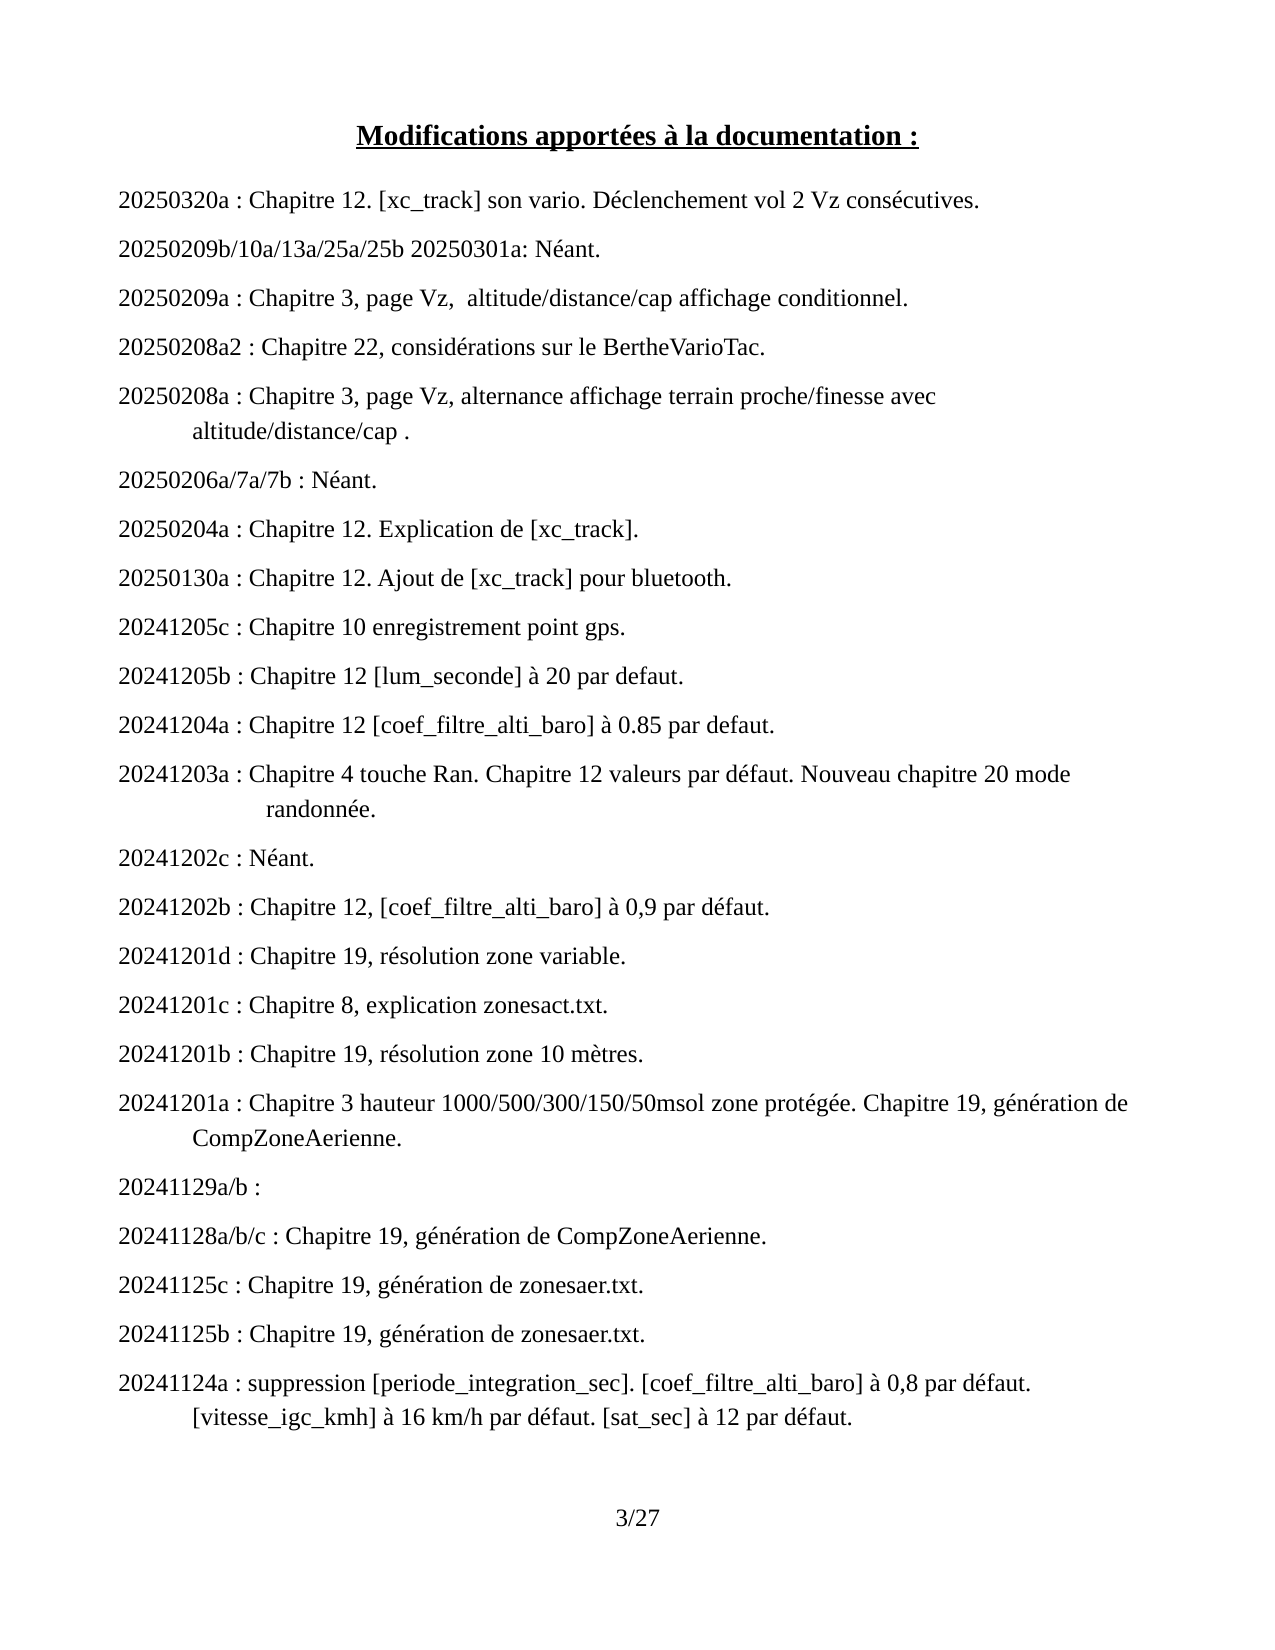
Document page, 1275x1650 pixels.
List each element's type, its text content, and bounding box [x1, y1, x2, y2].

text Modifications apportées à la documentation : [118, 118, 1157, 152]
text 20241205b : Chapitre 12 [lum_seconde] à 20 par defaut. [118, 661, 1157, 690]
text 20241201b : Chapitre 19, résolution zone 10 mètres. [118, 1039, 1157, 1068]
text 20250320a : Chapitre 12. [xc_track] son vario. Déclenchement vol 2 Vz consécutives. [118, 185, 1157, 214]
text 20250209a : Chapitre 3, page Vz, altitude/distance/cap affichage conditionnel. [118, 283, 1157, 312]
text 20241205c : Chapitre 10 enregistrement point gps. [118, 612, 1157, 641]
text 20250208a : Chapitre 3, page Vz, alternance affichage terrain proche/finesse avec altitude/distance/cap . [118, 381, 1157, 445]
text 20241201c : Chapitre 8, explication zonesact.txt. [118, 990, 1157, 1019]
text 20241201a : Chapitre 3 hauteur 1000/500/300/150/50msol zone protégée. Chapitre 19, génération de CompZoneAerienne. [118, 1088, 1157, 1151]
text 20250206a/7a/7b : Néant. [118, 465, 1157, 494]
text 20241202b : Chapitre 12, [coef_filtre_alti_baro] à 0,9 par défaut. [118, 892, 1157, 921]
text 20241202c : Néant. [118, 843, 1157, 872]
text 20241124a : suppression [periode_integration_sec]. [coef_filtre_alti_baro] à 0,8 par défaut. [vitesse_igc_kmh] à 16 km/h par défaut. [sat_sec] à 12 par défaut. [118, 1368, 1157, 1431]
text 20250208a2 : Chapitre 22, considérations sur le BertheVarioTac. [118, 332, 1157, 361]
text 20241201d : Chapitre 19, résolution zone variable. [118, 941, 1157, 970]
text 20250130a : Chapitre 12. Ajout de [xc_track] pour bluetooth. [118, 563, 1157, 592]
text 20241125b : Chapitre 19, génération de zonesaer.txt. [118, 1319, 1157, 1348]
text 20241204a : Chapitre 12 [coef_filtre_alti_baro] à 0.85 par defaut. [118, 710, 1157, 739]
text 20250209b/10a/13a/25a/25b 20250301a: Néant. [118, 234, 1157, 263]
text 20241129a/b : [118, 1172, 1157, 1201]
text 20241128a/b/c : Chapitre 19, génération de CompZoneAerienne. [118, 1221, 1157, 1249]
text 20241203a : Chapitre 4 touche Ran. Chapitre 12 valeurs par défaut. Nouveau chapitre 20 mode randonnée. [118, 759, 1157, 823]
text 20241125c : Chapitre 19, génération de zonesaer.txt. [118, 1270, 1157, 1299]
text 20250204a : Chapitre 12. Explication de [xc_track]. [118, 514, 1157, 543]
